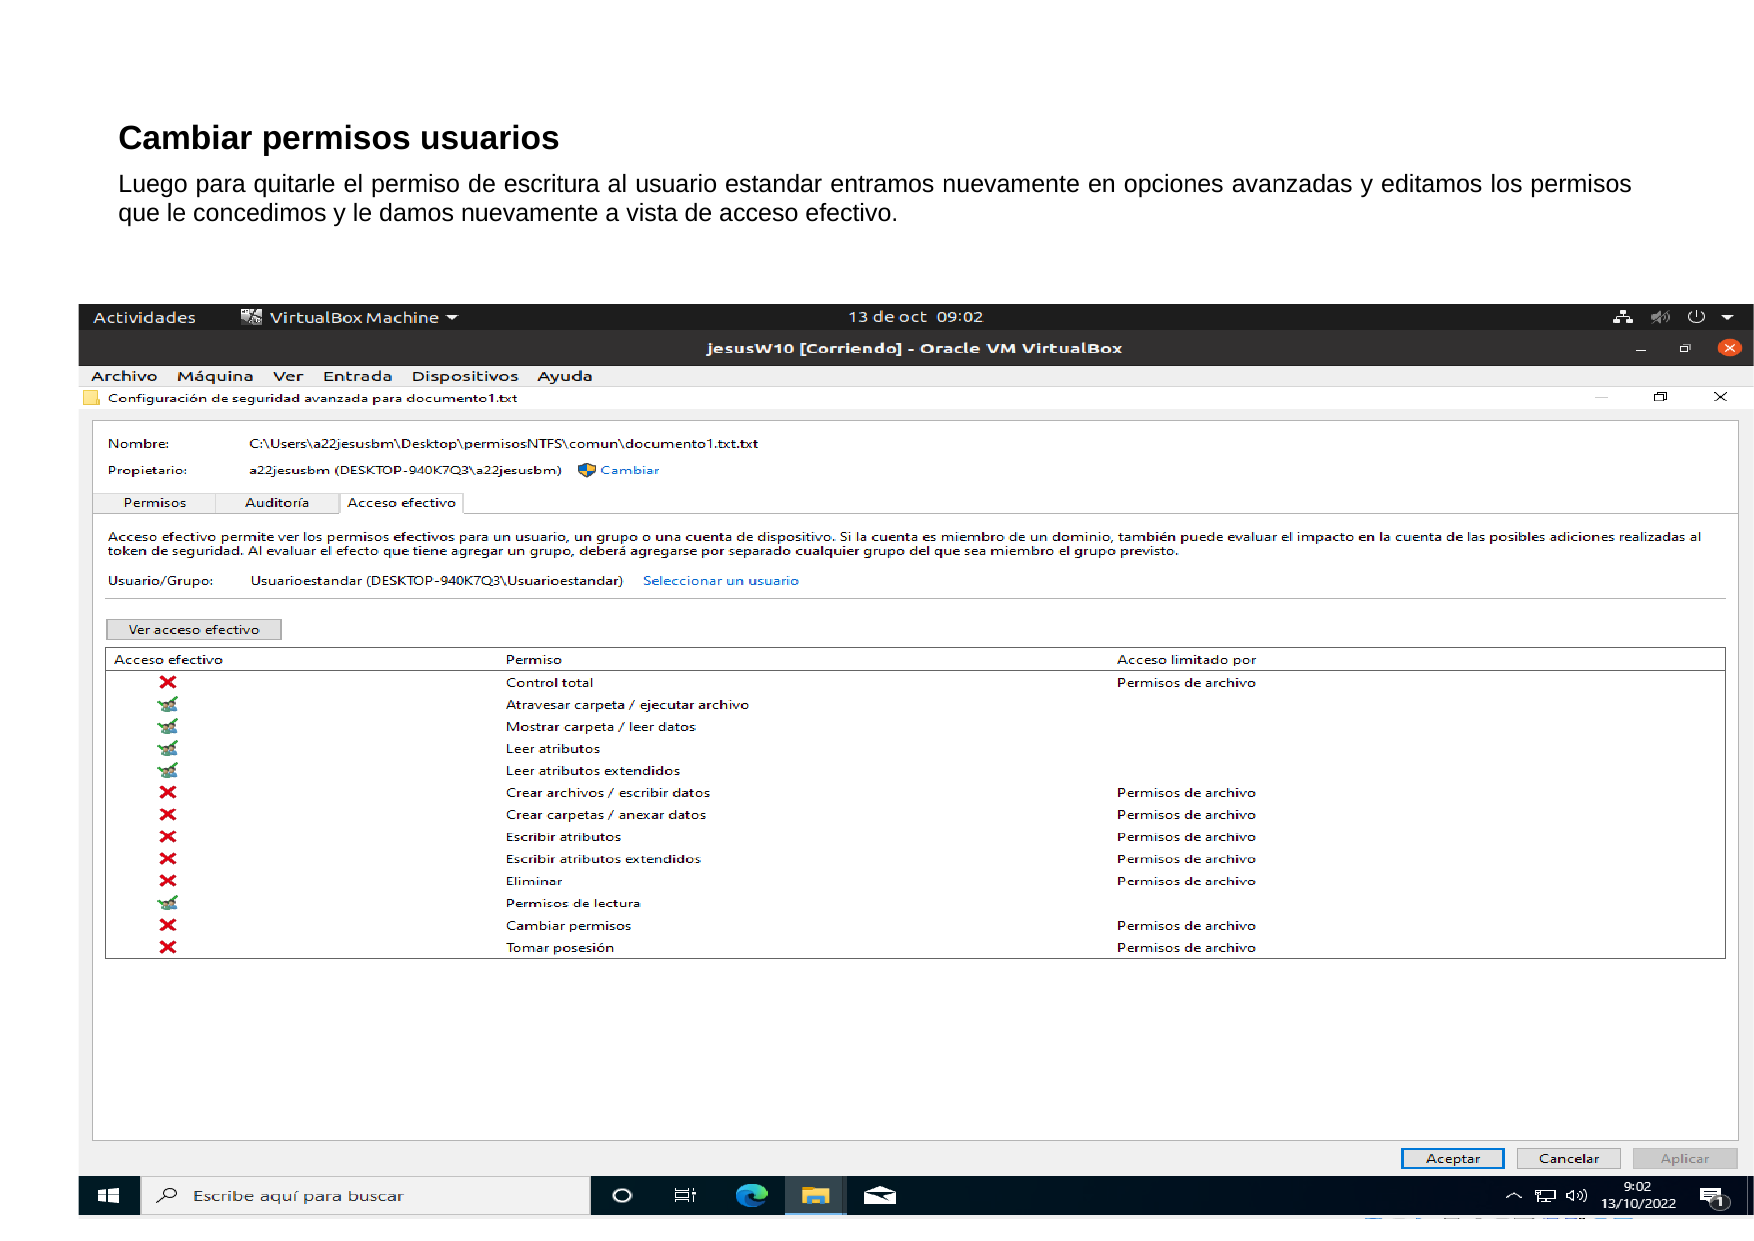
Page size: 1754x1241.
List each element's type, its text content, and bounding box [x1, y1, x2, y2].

text Luego para quitarle el permiso de escritura al usuario estandar entramos nuevamente en opciones avanzadas y editamos los permisos que le concedimos y le damos nuevamente a vista de acceso efectivo. [118, 169, 1636, 227]
picture [78, 304, 1754, 1219]
subtitle Cambiar permisos usuarios [118, 118, 1636, 157]
